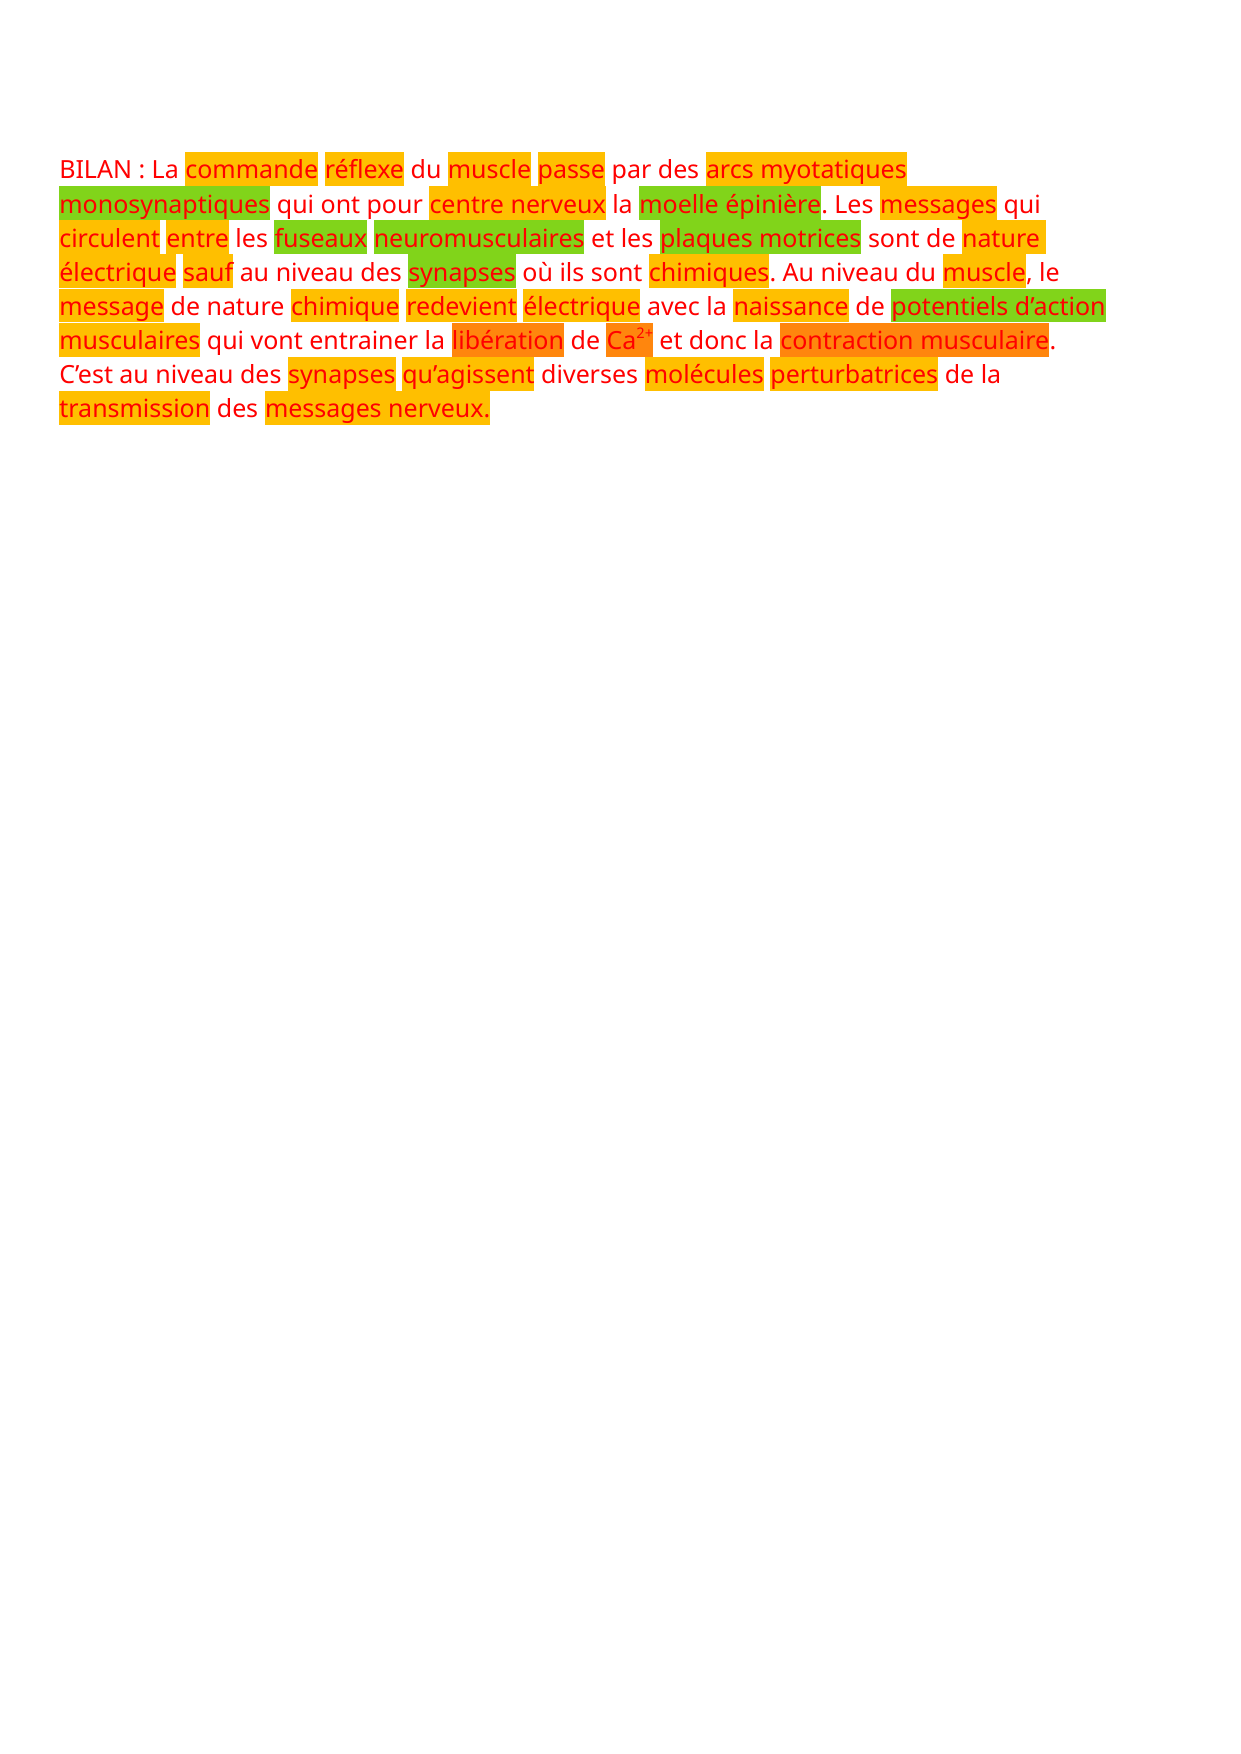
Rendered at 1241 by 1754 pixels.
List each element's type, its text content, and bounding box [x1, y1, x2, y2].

text BILAN : La commande réflexe du muscle passe par des arcs myotatiques monosynaptiques qui ont pour centre nerveux la moelle épinière. Les messages qui circulent entre les fuseaux neuromusculaires et les plaques motrices sont de nature électrique sauf au niveau des synapses où ils sont chimiques. Au niveau du muscle, le message de nature chimique redevient électrique avec la naissance de potentiels d’action musculaires qui vont entrainer la libération de Ca2+ et donc la contraction musculaire. C’est au niveau des synapses qu’agissent diverses molécules perturbatrices de la transmission des messages nerveux. [59, 152, 1107, 425]
